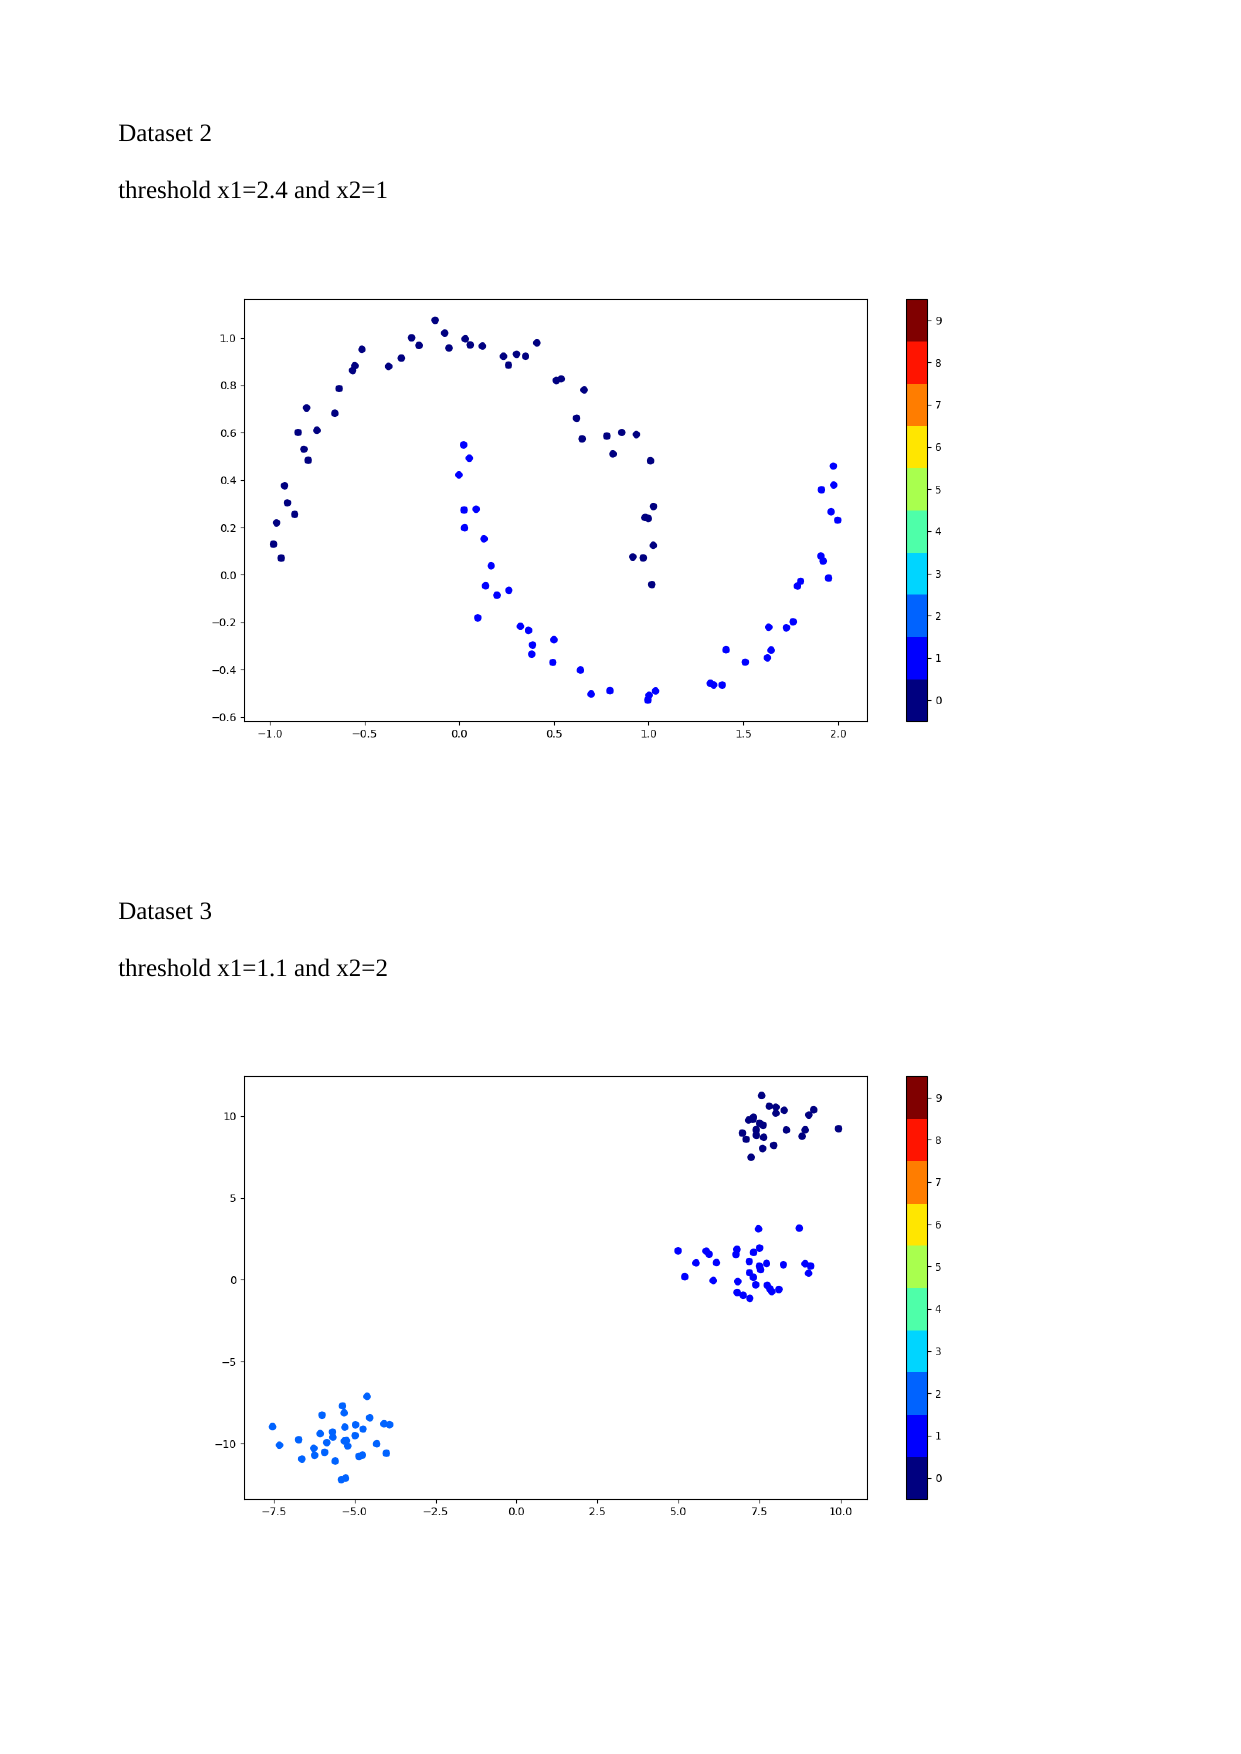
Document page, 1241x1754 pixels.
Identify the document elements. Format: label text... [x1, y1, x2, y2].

text Dataset 3 [118, 896, 1122, 925]
text threshold x1=2.4 and x2=1 [118, 176, 1122, 204]
picture [118, 233, 1123, 781]
picture [118, 1011, 1123, 1559]
text Dataset 2 [118, 118, 1122, 147]
text threshold x1=1.1 and x2=2 [118, 953, 1122, 982]
